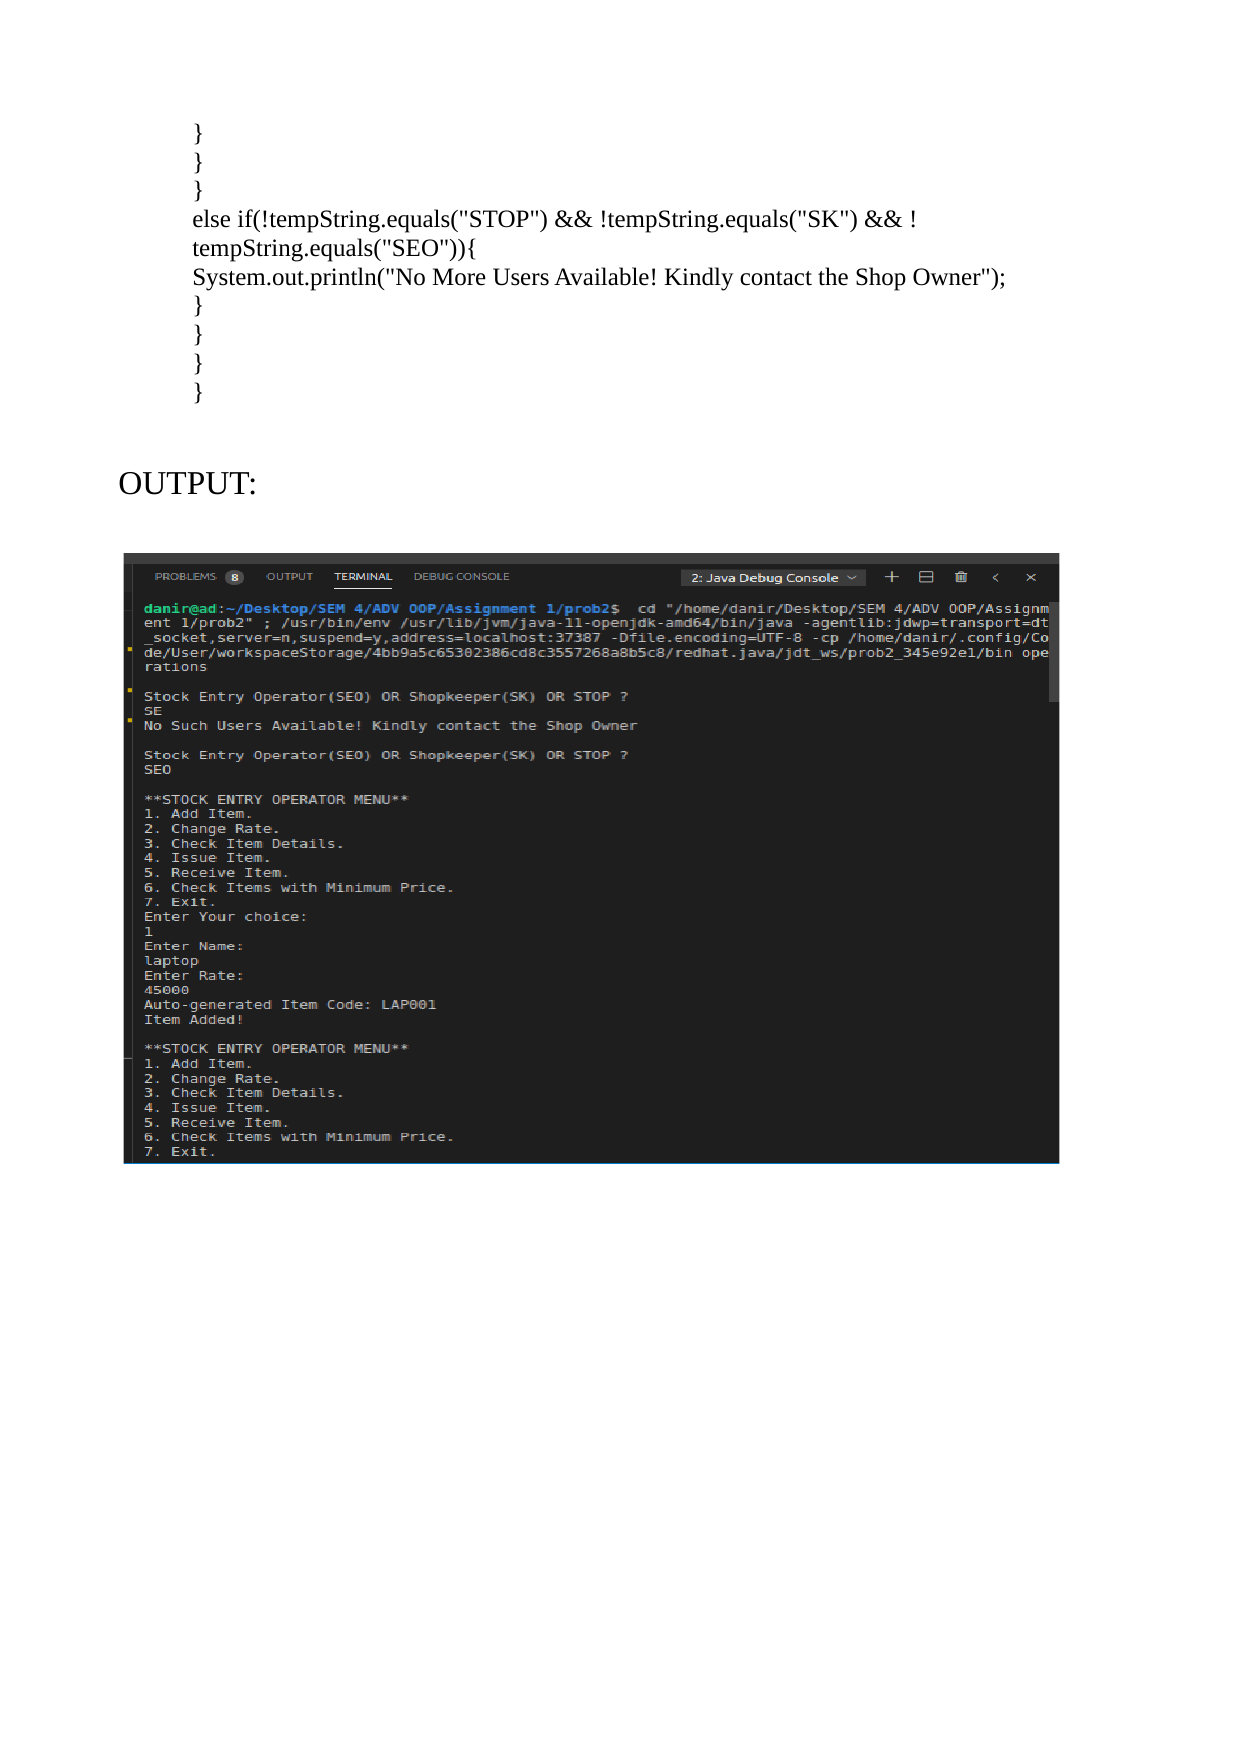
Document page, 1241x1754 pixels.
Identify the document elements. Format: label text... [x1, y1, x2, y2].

text OUTPUT: [118, 463, 1122, 501]
text } [118, 147, 1122, 176]
text } [118, 348, 1122, 377]
text System.out.println("No More Users Available! Kindly contact the Shop Owner"); [118, 262, 1122, 291]
text } [118, 319, 1122, 348]
text else if(!tempString.equals("STOP") && !tempString.equals("SK") && ! tempString.equals("SEO")){ [118, 204, 1122, 262]
text } [118, 377, 1122, 406]
text } [118, 291, 1122, 319]
text } [118, 118, 1122, 147]
text } [118, 176, 1122, 204]
